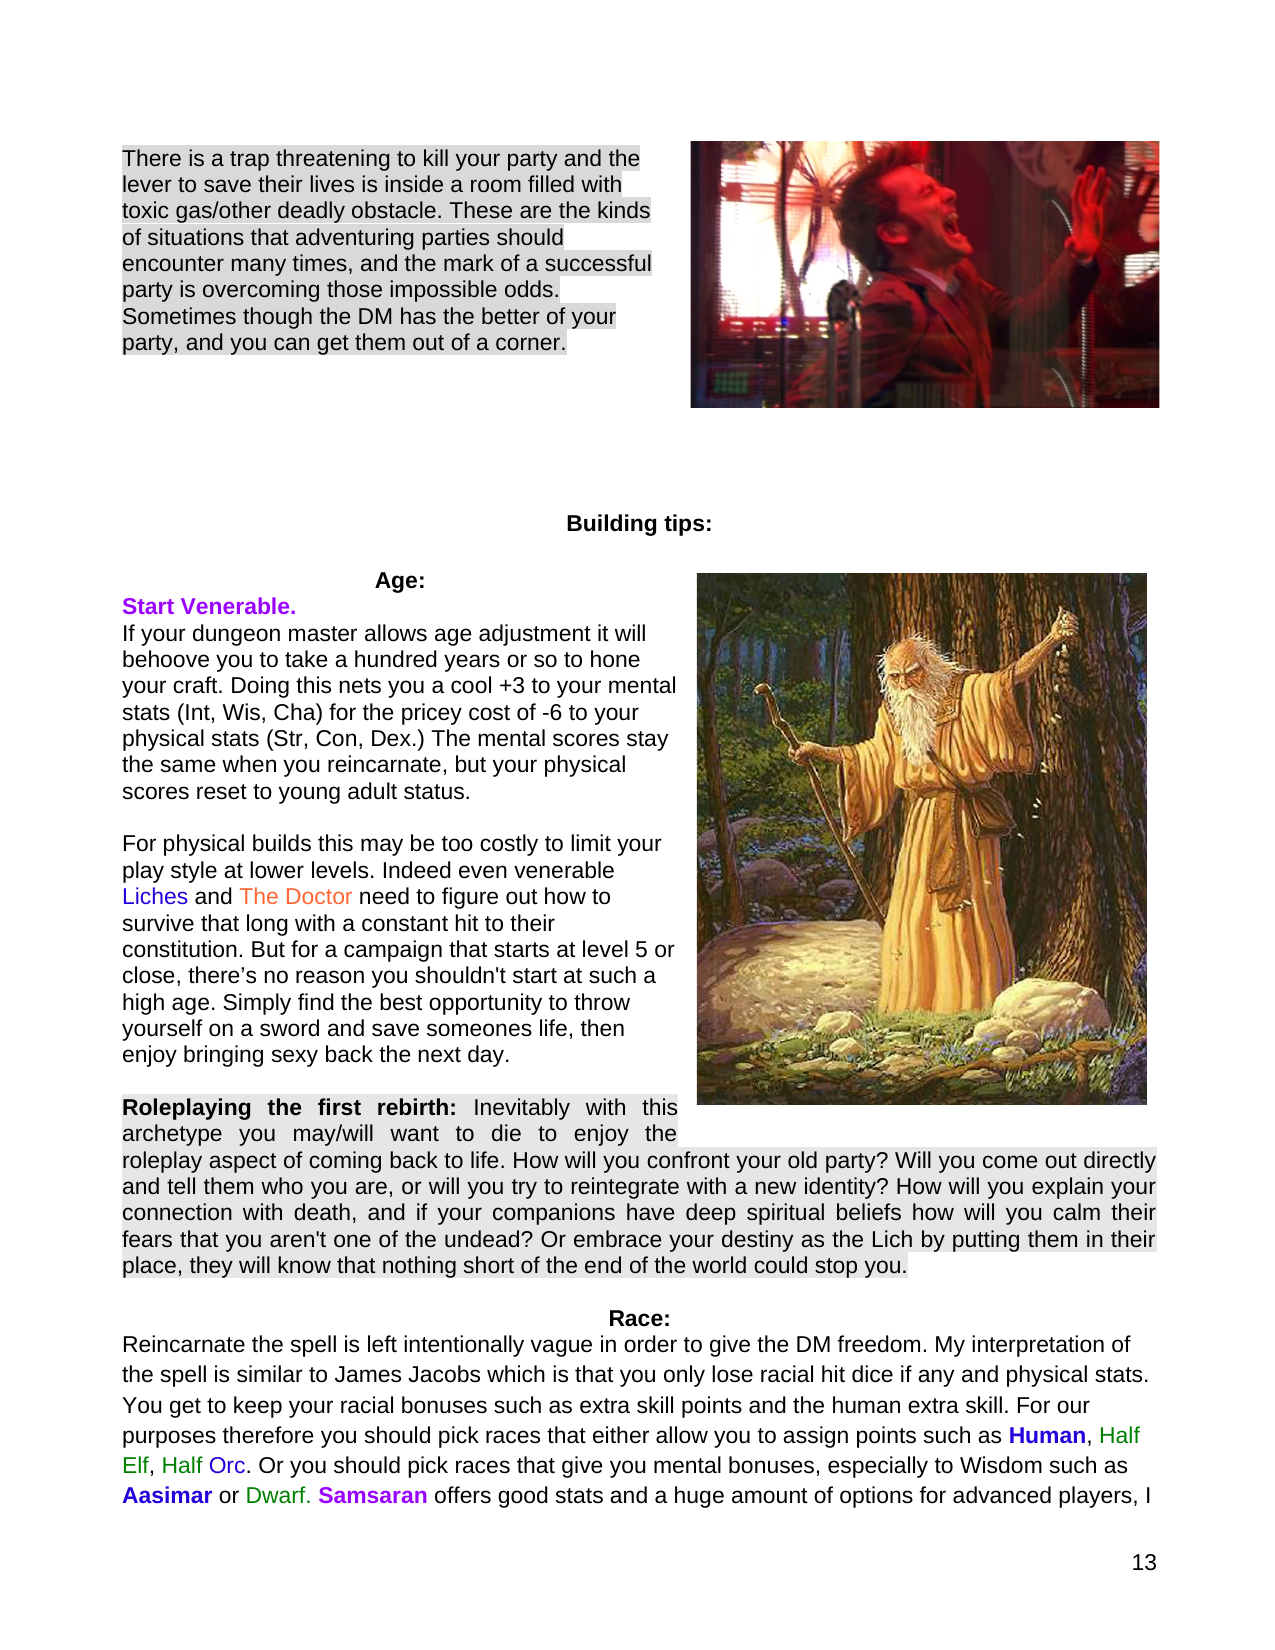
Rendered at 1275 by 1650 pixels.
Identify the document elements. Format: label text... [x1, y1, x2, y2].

subtitle Building tips: [122, 510, 1157, 536]
text Age: [122, 567, 1157, 593]
text For physical builds this may be too costly to limit your play style at lower levels. Indeed even venerable Liches and The Doctor need to figure out how to survive that long with a constant hit to their constitution. But for a campaign that starts at level 5 or close, there’s no reason you shouldn't start at such a high age. Simply find the best opportunity to throw yourself on a sword and save someones life, then enjoy bringing sexy back the next day. [122, 830, 696, 1068]
text Start Venerable. [122, 593, 696, 619]
text There is a trap threatening to kill your party and the lever to save their lives is inside a room filled with toxic gas/other deadly obstacle. These are the kinds of situations that adventuring parties should encounter many times, and the mark of a successful party is overcoming those impossible odds. Sometimes though the DM has the better of your party, and you can get them out of a corner. [122, 144, 690, 355]
picture [696, 573, 1147, 1105]
text Race: [122, 1305, 1157, 1331]
text Roleplaying the first rebirth: Inevitably with this archetype you may/will want to die to enjoy the roleplay aspect of coming back to life. How will you confront your old party? Will you come out directly and tell them who you are, or will you try to reintegrate with a new identity? How will you explain your connection with death, and if your companions have deep spiritual beliefs how will you calm their fears that you aren't one of the undead? Or embrace your destiny as the Lich by putting them in their place, they will know that nothing short of the end of the world could stop you. [122, 1094, 1157, 1278]
text If your dungeon master allows age adjustment it will behoove you to take a hundred years or so to hone your craft. Doing this nets you a cool +3 to your mental stats (Int, Wis, Cha) for the pricey cost of -6 to your physical stats (Str, Con, Dex.) The mental scores stay the same when you reincarnate, but your physical scores reset to young adult status. [122, 619, 696, 804]
picture [690, 141, 1160, 408]
text Reincarnate the spell is left intentionally vague in order to give the DM freedom. My interpretation of the spell is similar to James Jacobs which is that you only lose racial hit dice if any and physical stats. You get to keep your racial bonuses such as extra skill points and the human extra skill. For our purposes therefore you should pick races that either allow you to assign points such as Human, Half Elf, Half Orc. Or you should pick races that give you mental bonuses, especially to Wisdom such as Aasimar or Dwarf. Samsaran offers good stats and a huge amount of options for advanced players, I [122, 1331, 1157, 1508]
